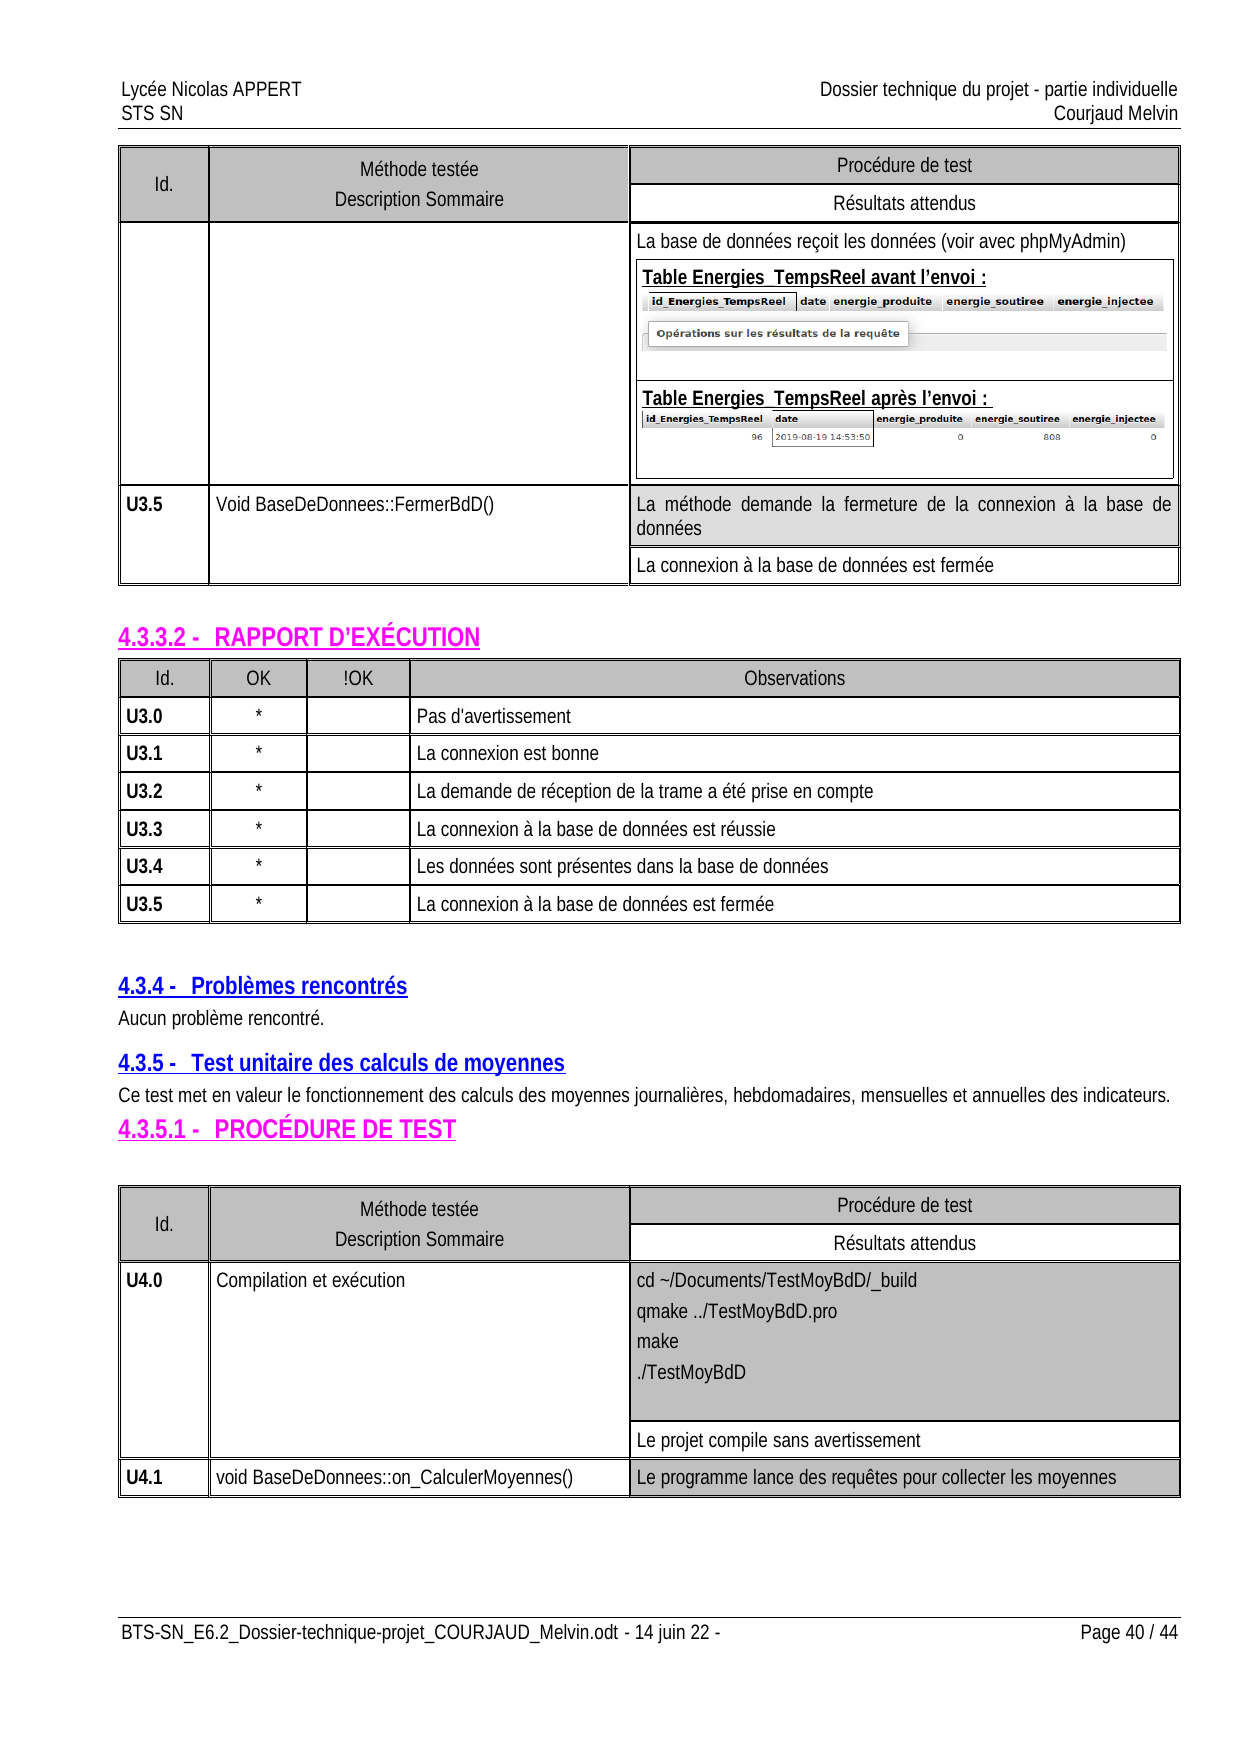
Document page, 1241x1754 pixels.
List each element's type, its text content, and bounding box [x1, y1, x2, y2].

table_cell [308, 886, 409, 921]
table_header Méthode testée Description Sommaire [211, 1188, 629, 1260]
table_cell La base de données reçoit les données (voir avec phpMyAdmin) [631, 224, 1178, 484]
table_cell Void BaseDeDonnees::FermerBdD() [210, 486, 628, 583]
table_cell [308, 736, 409, 771]
subtitle Procédure de test [118, 1112, 1181, 1143]
picture [642, 288, 1167, 351]
table_cell U4.0 [121, 1263, 208, 1457]
table_cell [308, 849, 409, 884]
subtitle Rapport d’exécution [118, 621, 1181, 652]
table_cell * [212, 886, 306, 921]
table_cell [308, 698, 409, 733]
table_cell [210, 223, 628, 484]
table_cell La méthode demande la fermeture de la connexion à la base de données [631, 486, 1178, 545]
table_cell cd ~/Documents/TestMoyBdD/_build qmake ../TestMoyBdD.pro make ./TestMoyBdD [631, 1263, 1179, 1420]
table_cell Résultats attendus [631, 185, 1178, 221]
table_cell U3.4 [121, 849, 209, 884]
table_cell La connexion à la base de données est réussie [411, 811, 1179, 846]
table_cell La connexion à la base de données est fermée [631, 548, 1178, 583]
table_cell Compilation et exécution [211, 1263, 629, 1457]
table_cell U3.0 [121, 698, 209, 733]
subtitle Problèmes rencontrés [118, 971, 1181, 1000]
table_cell [308, 811, 409, 846]
table_cell * [212, 736, 306, 771]
table_cell [121, 223, 208, 484]
table_cell U3.3 [121, 811, 209, 846]
text Ce test met en valeur le fonctionnement des calculs des moyennes journalières, hebdomadaires, mensuelles et annuelles des indicateurs. [118, 1083, 1181, 1107]
table_header Table Energies_TempsReel avant l’envoi : [637, 260, 1173, 380]
table_cell U3.2 [121, 773, 209, 809]
table_header Procédure de test [631, 148, 1178, 183]
table_header Observations [411, 661, 1179, 696]
table_cell [308, 773, 409, 809]
table_cell Table Energies_TempsReel après l’envoi : [637, 381, 1173, 478]
table_cell * [212, 811, 306, 846]
table_cell void BaseDeDonnees::on_CalculerMoyennes() [211, 1460, 629, 1495]
table_header Id. [121, 1188, 208, 1260]
table_header Procédure de test [631, 1188, 1179, 1223]
table_header Méthode testée Description Sommaire [210, 148, 628, 221]
table_header Id. [121, 661, 209, 696]
table_header Id. [121, 148, 208, 221]
table_cell La connexion est bonne [411, 736, 1179, 771]
table_cell Le programme lance des requêtes pour collecter les moyennes [631, 1460, 1179, 1495]
table_cell Les données sont présentes dans la base de données [411, 849, 1179, 884]
table_cell La connexion à la base de données est fermée [411, 886, 1179, 921]
table_cell U3.5 [121, 486, 208, 583]
table_cell U3.1 [121, 736, 209, 771]
table_cell U3.5 [121, 886, 209, 921]
table_header OK [212, 661, 306, 696]
table_cell Pas d'avertissement [411, 698, 1179, 733]
subtitle Test unitaire des calculs de moyennes [118, 1048, 1181, 1077]
table_cell Le projet compile sans avertissement [631, 1422, 1179, 1457]
table_cell * [212, 773, 306, 809]
table_cell U4.1 [121, 1460, 208, 1495]
table_header !OK [308, 661, 409, 696]
table_cell Résultats attendus [631, 1225, 1179, 1260]
table_cell * [212, 849, 306, 884]
picture [642, 410, 1167, 449]
table_cell * [212, 698, 306, 733]
text Aucun problème rencontré. [118, 1006, 1181, 1030]
table_cell La demande de réception de la trame a été prise en compte [411, 773, 1179, 809]
